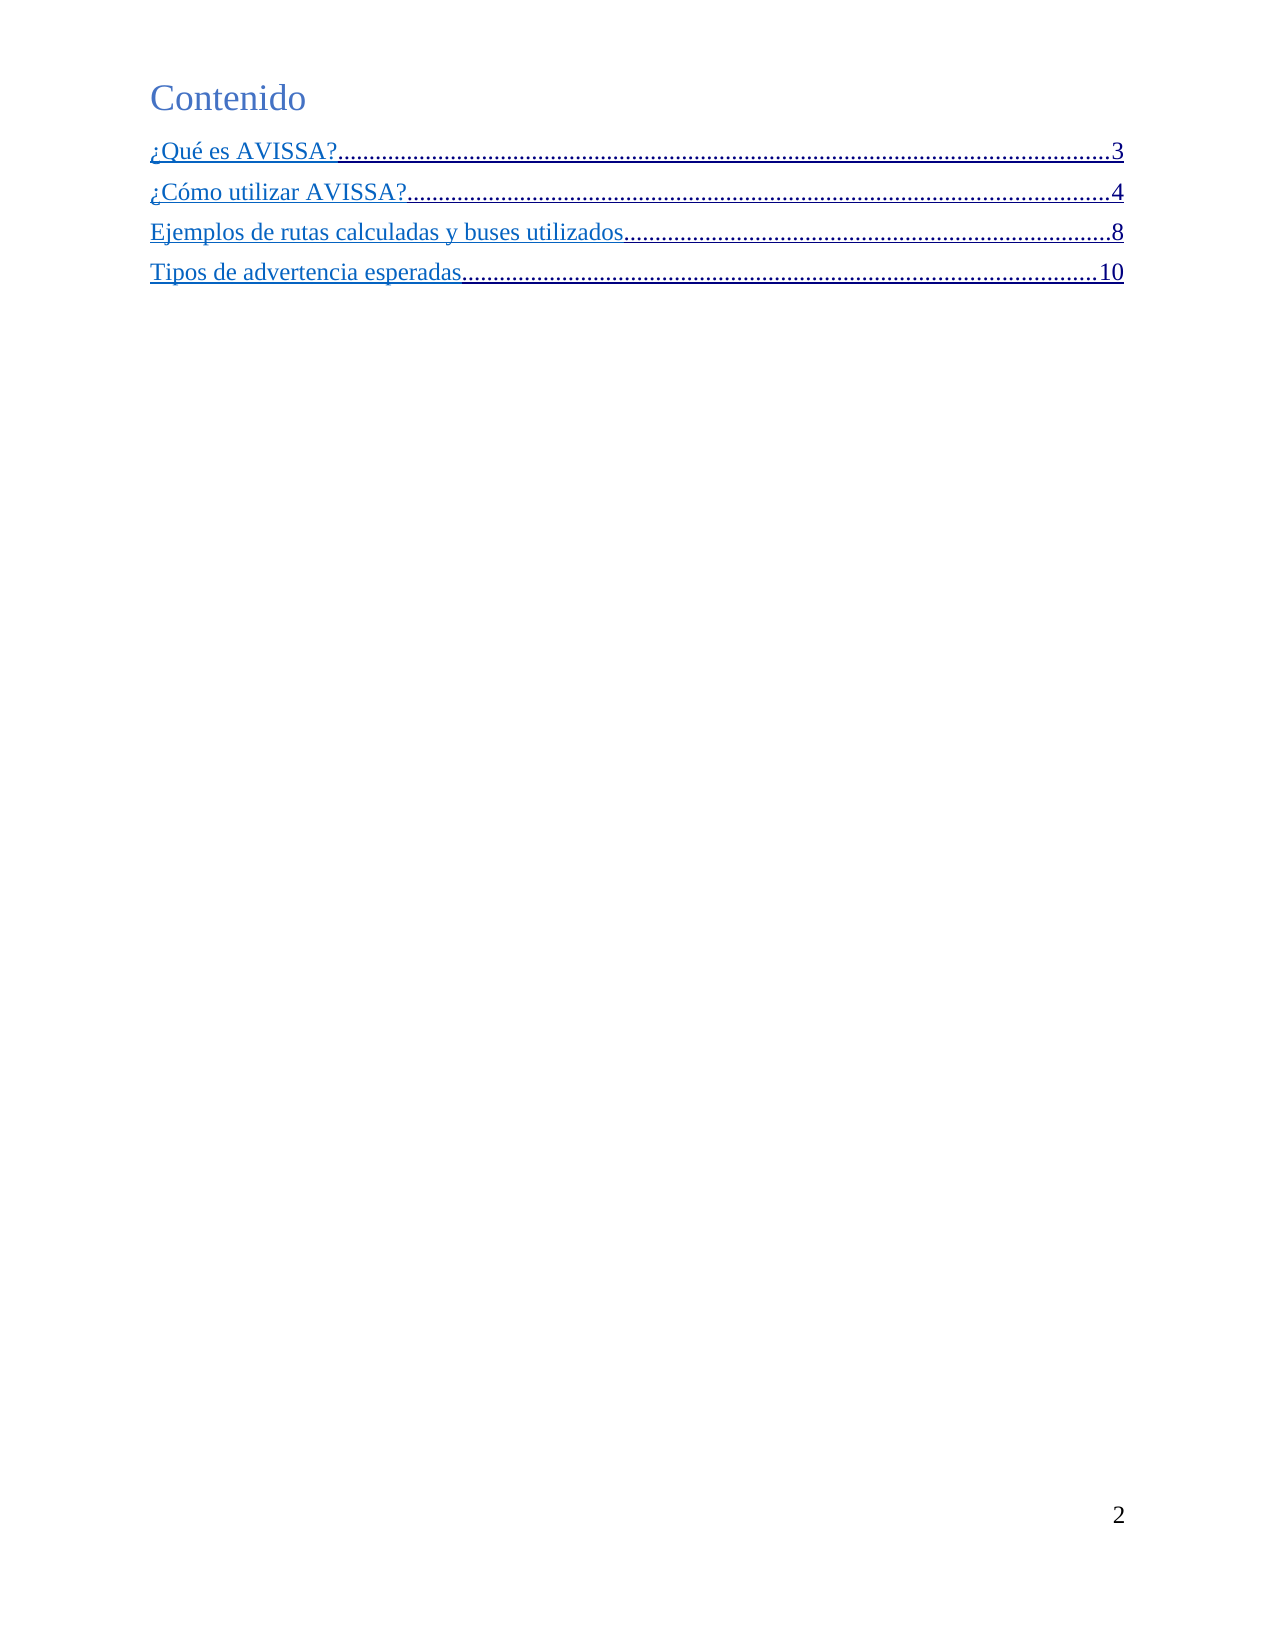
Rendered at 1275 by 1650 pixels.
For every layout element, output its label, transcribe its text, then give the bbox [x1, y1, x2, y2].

text ¿Qué es AVISSA? 3 [150, 136, 1125, 165]
text Tipos de advertencia esperadas 10 [150, 257, 1125, 286]
text Ejemplos de rutas calculadas y buses utilizados 8 [150, 217, 1125, 246]
text Contenido [150, 75, 1125, 118]
text ¿Cómo utilizar AVISSA? 4 [150, 177, 1125, 206]
